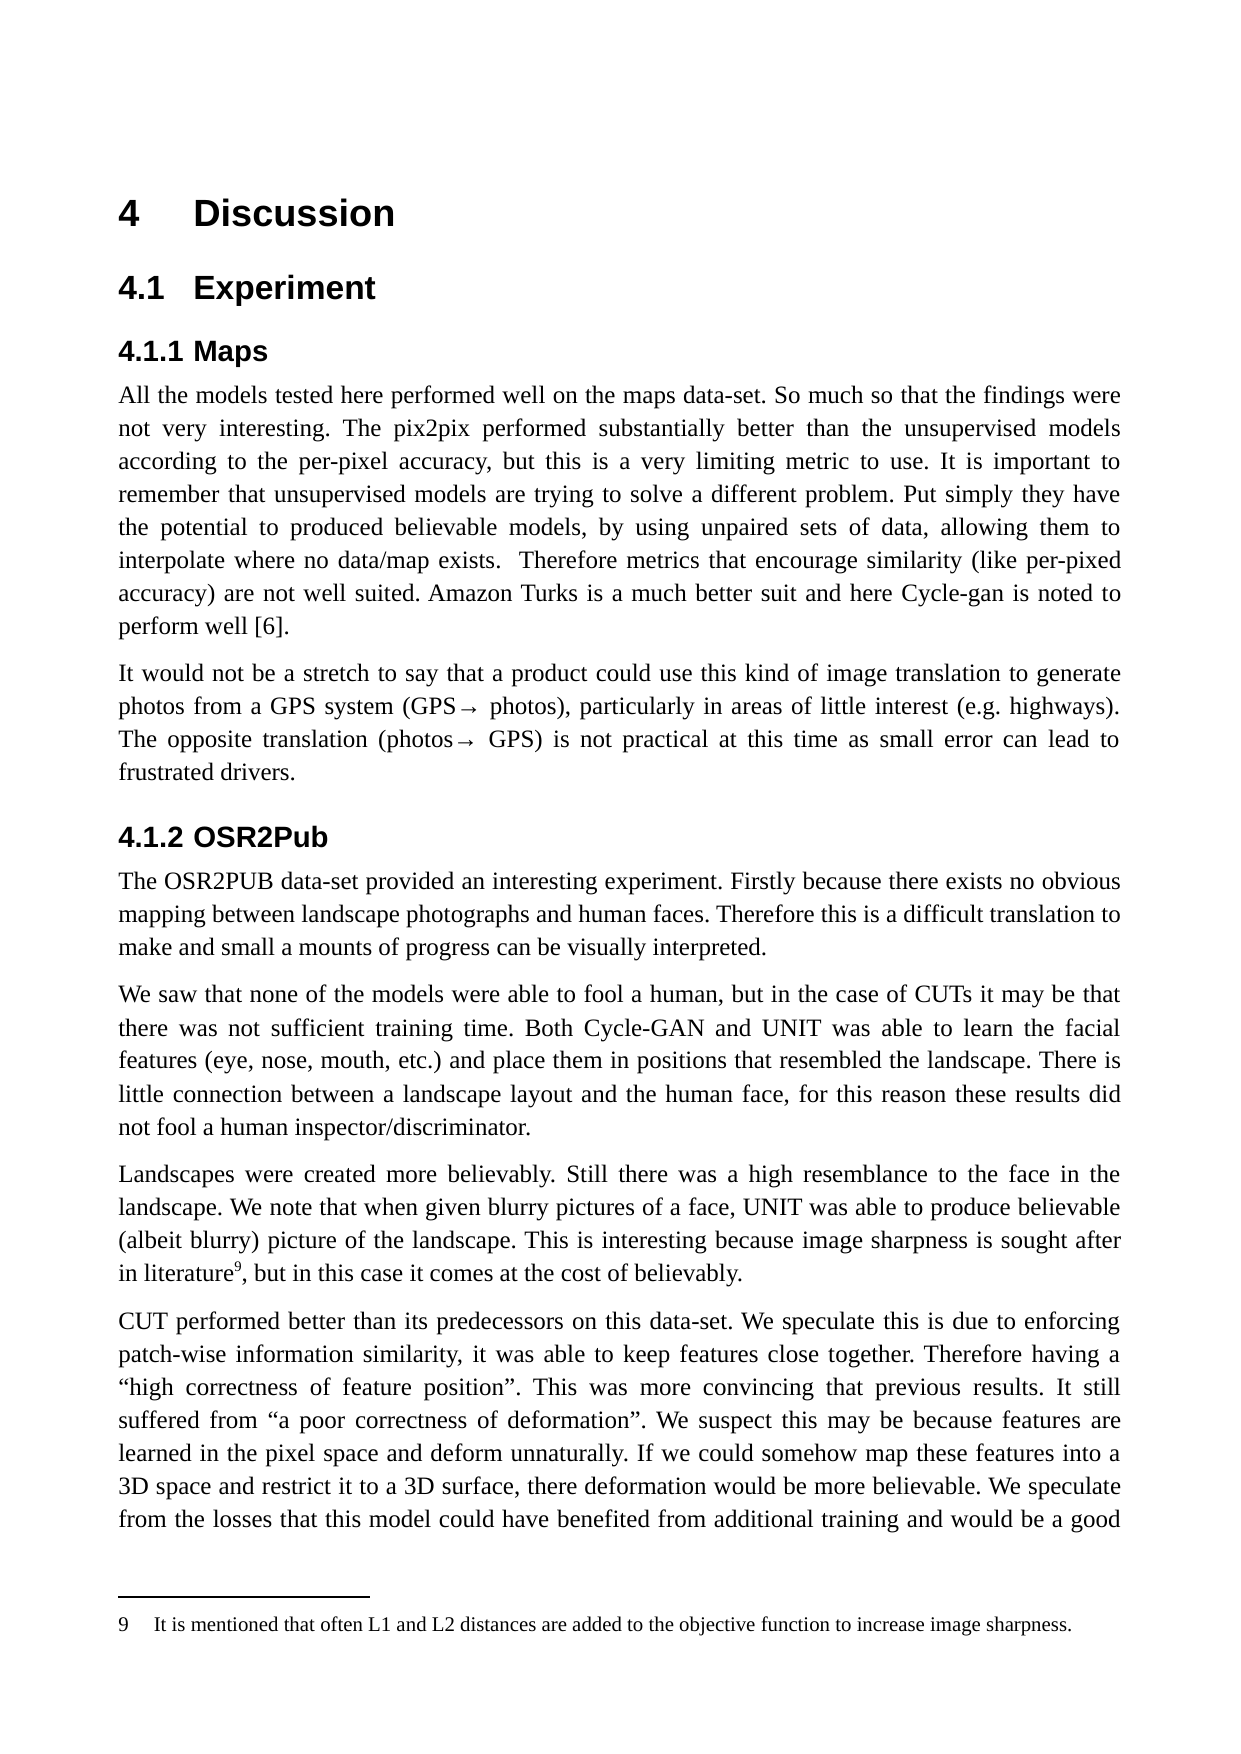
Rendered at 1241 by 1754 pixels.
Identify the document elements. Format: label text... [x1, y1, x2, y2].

subtitle OSR2Pub [118, 820, 1122, 853]
subtitle Maps [118, 333, 1122, 367]
text Landscapes were created more believably. Still there was a high resemblance to the face in the landscape. We note that when given blurry pictures of a face, UNIT was able to produce believable (albeit blurry) picture of the landscape. This is interesting because image sharpness is sought after in literature, but in this case it comes at the cost of believably. [118, 1159, 1122, 1287]
text It would not be a stretch to say that a product could use this kind of image translation to generate photos from a GPS system (GPS→ photos), particularly in areas of little interest (e.g. highways). The opposite translation (photos→ GPS) is not practical at this time as small error can lead to frustrated drivers. [118, 658, 1122, 786]
subtitle Experiment [118, 268, 1122, 306]
text The OSR2PUB data-set provided an interesting experiment. Firstly because there exists no obvious mapping between landscape photographs and human faces. Therefore this is a difficult translation to make and small a mounts of progress can be visually interpreted. [118, 866, 1122, 961]
text We saw that none of the models were able to fool a human, but in the case of CUTs it may be that there was not sufficient training time. Both Cycle-GAN and UNIT was able to learn the facial features (eye, nose, mouth, etc.) and place them in positions that resembled the landscape. There is little connection between a landscape layout and the human face, for this reason these results did not fool a human inspector/discriminator. [118, 979, 1122, 1140]
text All the models tested here performed well on the maps data-set. So much so that the findings were not very interesting. The pix2pix performed substantially better than the unsupervised models according to the per-pixel accuracy, but this is a very limiting metric to use. It is important to remember that unsupervised models are trying to solve a different problem. Put simply they have the potential to produced believable models, by using unpaired sets of data, allowing them to interpolate where no data/map exists. Therefore metrics that encourage similarity (like per-pixed accuracy) are not well suited. Amazon Turks is a much better suit and here Cycle-gan is noted to perform well [6]⁠. [118, 380, 1122, 639]
text It is mentioned that often L1 and L2 distances are added to the objective function to increase image sharpness. [118, 1612, 1122, 1636]
text CUT performed better than its predecessors on this data-set. We speculate this is due to enforcing patch-wise information similarity, it was able to keep features close together. Therefore having a “high correctness of feature position”. This was more convincing that previous results. It still suffered from “a poor correctness of deformation”. We suspect this may be because features are learned in the pixel space and deform unnaturally. If we could somehow map these features into a 3D space and restrict it to a 3D surface, there deformation would be more believable. We speculate from the losses that this model could have benefited from additional training and would be a good [118, 1306, 1122, 1533]
subtitle Discussion [118, 191, 1122, 234]
